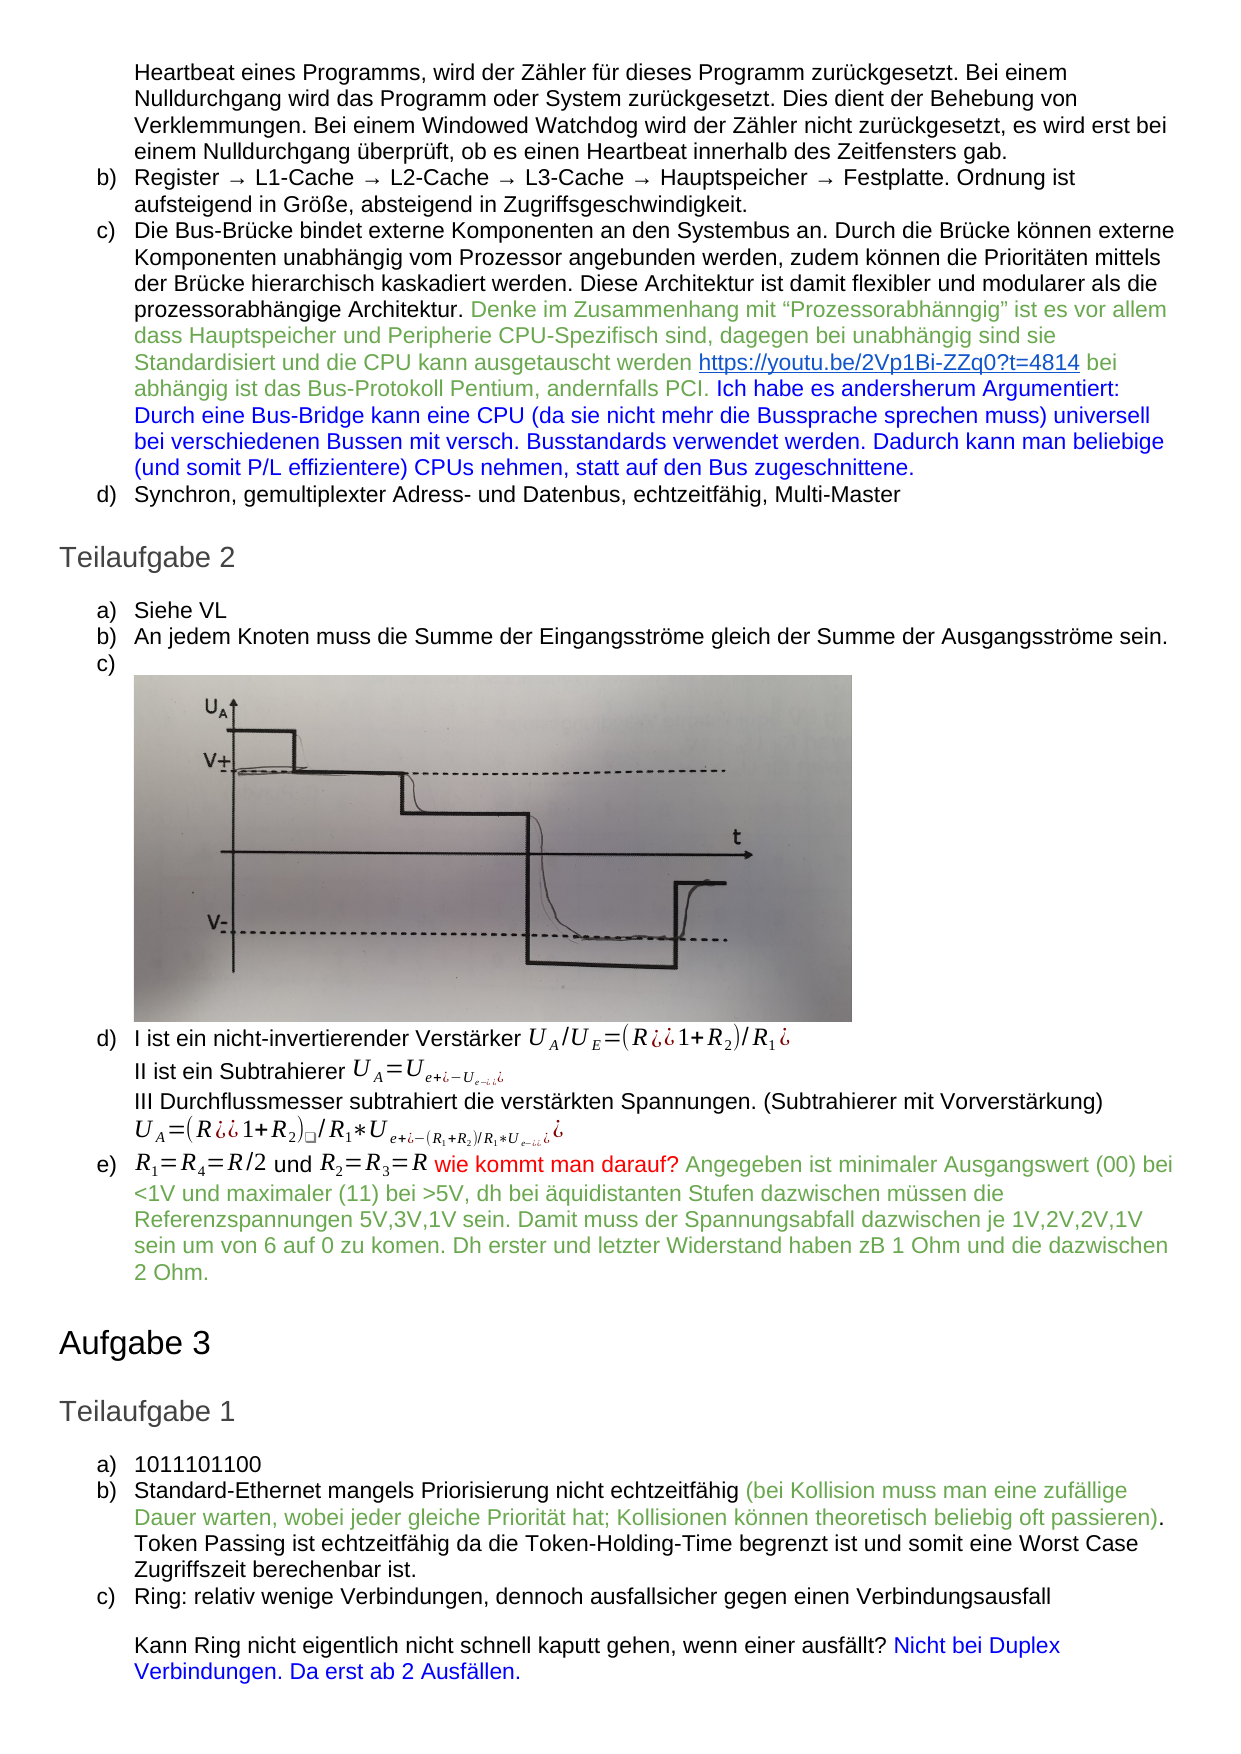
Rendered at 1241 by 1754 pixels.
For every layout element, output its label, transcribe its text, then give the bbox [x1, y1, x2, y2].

list Register → L1-Cache → L2-Cache → L3-Cache → Hauptspeicher → Festplatte. Ordnung ist aufsteigend in Größe, absteigend in Zugriffsgeschwindigkeit. [96, 164, 1181, 217]
text Kann Ring nicht eigentlich nicht schnell kaputt gehen, wenn einer ausfällt? Nicht bei Duplex Verbindungen. Da erst ab 2 Ausfällen. [134, 1632, 1181, 1685]
list An jedem Knoten muss die Summe der Eingangsströme gleich der Summe der Ausgangsströme sein. [96, 623, 1181, 649]
list Die Bus-Brücke bindet externe Komponenten an den Systembus an. Durch die Brücke können externe Komponenten unabhängig vom Prozessor angebunden werden, zudem können die Prioritäten mittels der Brücke hierarchisch kaskadiert werden. Diese Architektur ist damit flexibler und modularer als die prozessorabhängige Architektur. Denke im Zusammenhang mit “Prozessorabhänngig” ist es vor allem dass Hauptspeicher und Peripherie CPU-Spezifisch sind, dagegen bei unabhängig sind sie Standardisiert und die CPU kann ausgetauscht werden https://youtu.be/2Vp1Bi-ZZq0?t=4814 bei abhängig ist das Bus-Protokoll Pentium, andernfalls PCI. Ich habe es andersherum Argumentiert: Durch eine Bus-Bridge kann eine CPU (da sie nicht mehr die Bussprache sprechen muss) universell bei verschiedenen Bussen mit versch. Busstandards verwendet werden. Dadurch kann man beliebige (und somit P/L effizientere) CPUs nehmen, statt auf den Bus zugeschnittene. [96, 217, 1181, 481]
list I ist ein nicht-invertierender Verstärker II ist ein Subtrahierer III Durchflussmesser subtrahiert die verstärkten Spannungen. (Subtrahierer mit Vorverstärkung) [96, 1022, 1181, 1148]
picture [133, 675, 852, 1022]
subtitle Teilaufgabe 1 [59, 1394, 1181, 1428]
list Ring: relativ wenige Verbindungen, dennoch ausfallsicher gegen einen Verbindungsausfall [96, 1583, 1181, 1609]
list Heartbeat eines Programms, wird der Zähler für dieses Programm zurückgesetzt. Bei einem Nulldurchgang wird das Programm oder System zurückgesetzt. Dies dient der Behebung von Verklemmungen. Bei einem Windowed Watchdog wird der Zähler nicht zurückgesetzt, es wird erst bei einem Nulldurchgang überprüft, ob es einen Heartbeat innerhalb des Zeitfensters gab. [96, 59, 1181, 164]
list 1011101100 [96, 1451, 1181, 1477]
subtitle Aufgabe 3 [59, 1323, 1181, 1361]
list Siehe VL [96, 597, 1181, 623]
list Synchron, gemultiplexter Adress- und Datenbus, echtzeitfähig, Multi-Master [96, 481, 1181, 507]
subtitle Teilaufgabe 2 [59, 540, 1181, 574]
list und wie kommt man darauf? Angegeben ist minimaler Ausgangswert (00) bei <1V und maximaler (11) bei >5V, dh bei äquidistanten Stufen dazwischen müssen die Referenzspannungen 5V,3V,1V sein. Damit muss der Spannungsabfall dazwischen je 1V,2V,2V,1V sein um von 6 auf 0 zu komen. Dh erster und letzter Widerstand haben zB 1 Ohm und die dazwischen 2 Ohm. [96, 1148, 1181, 1285]
list Standard-Ethernet mangels Priorisierung nicht echtzeitfähig (bei Kollision muss man eine zufällige Dauer warten, wobei jeder gleiche Priorität hat; Kollisionen können theoretisch beliebig oft passieren). Token Passing ist echtzeitfähig da die Token-Holding-Time begrenzt ist und somit eine Worst Case Zugriffszeit berechenbar ist. [96, 1477, 1181, 1583]
